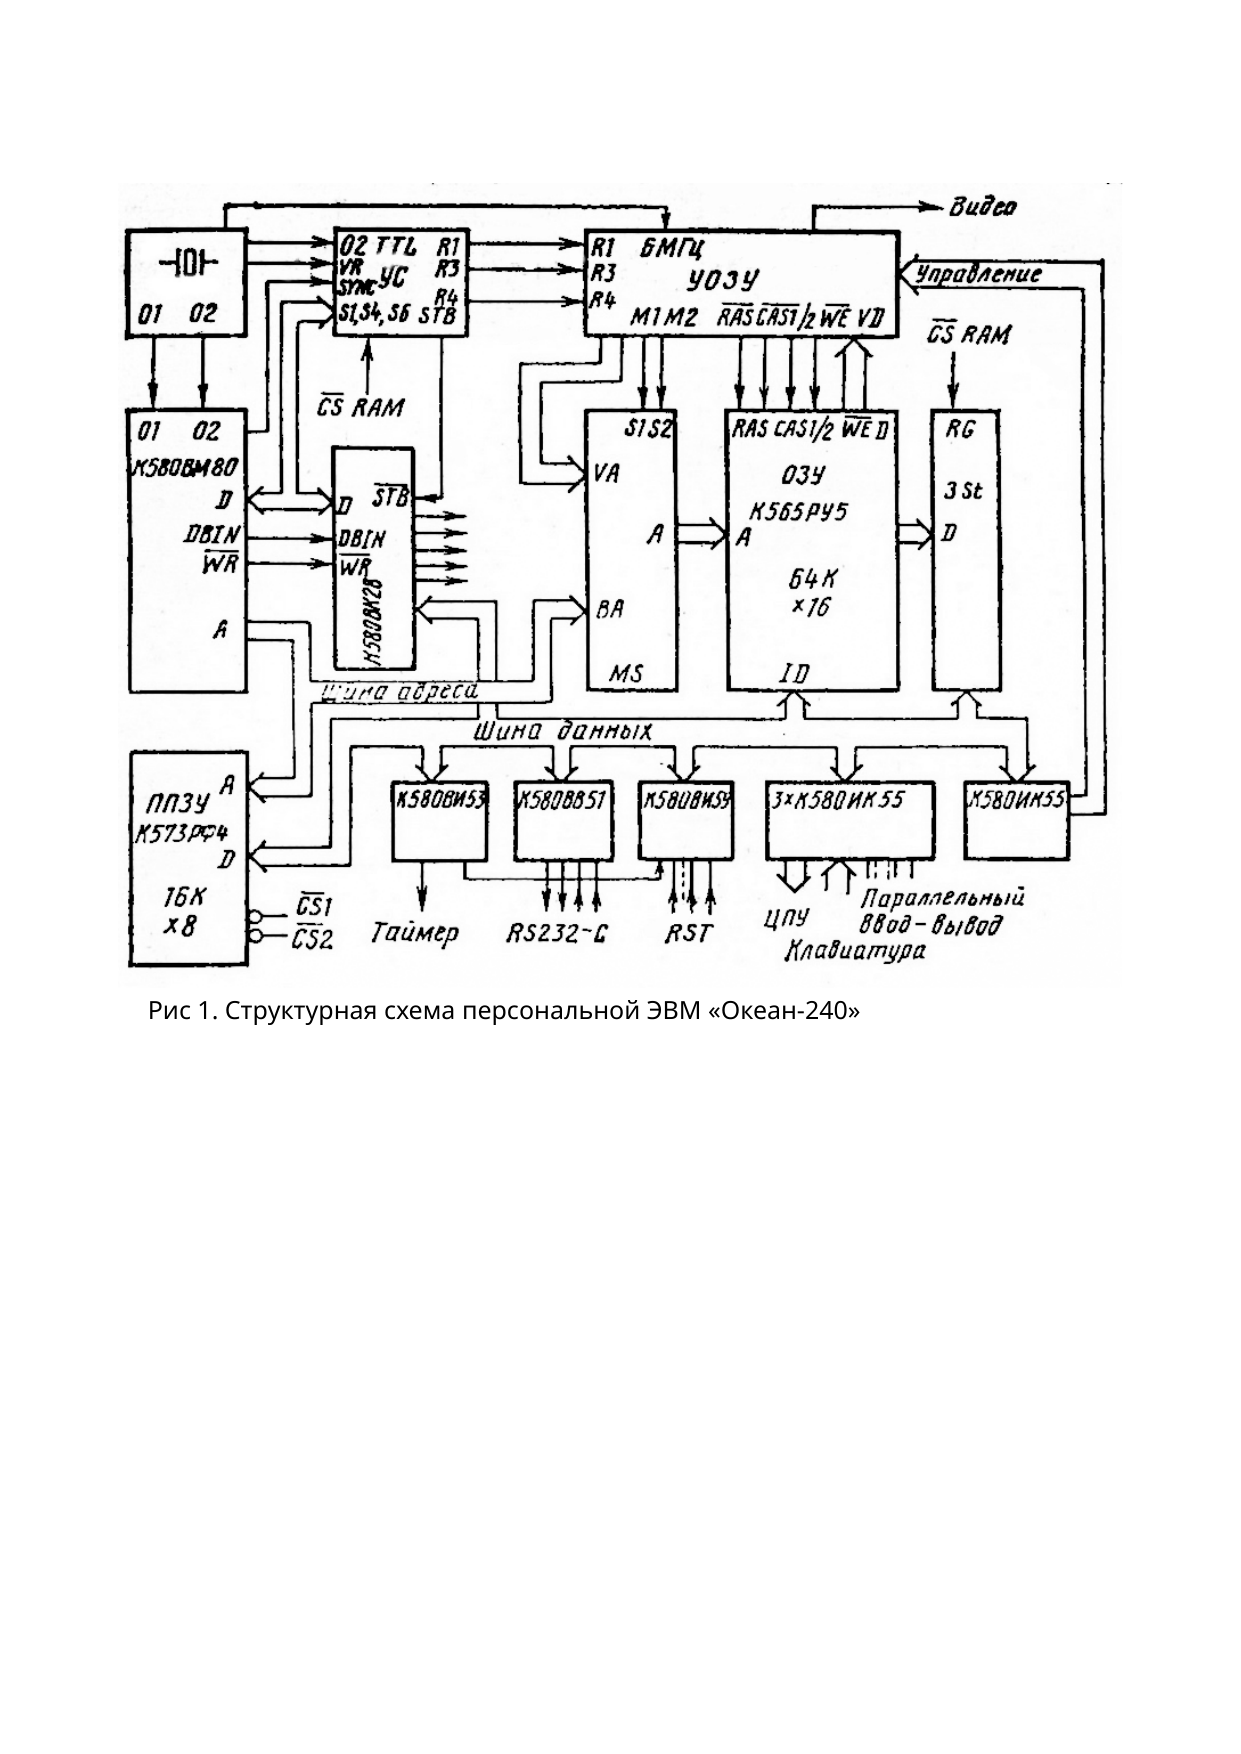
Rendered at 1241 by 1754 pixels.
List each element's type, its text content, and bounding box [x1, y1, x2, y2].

picture [118, 183, 1123, 988]
text Рис 1. Структурная схема персональной ЭВМ «Океан-240» [118, 988, 1122, 1027]
